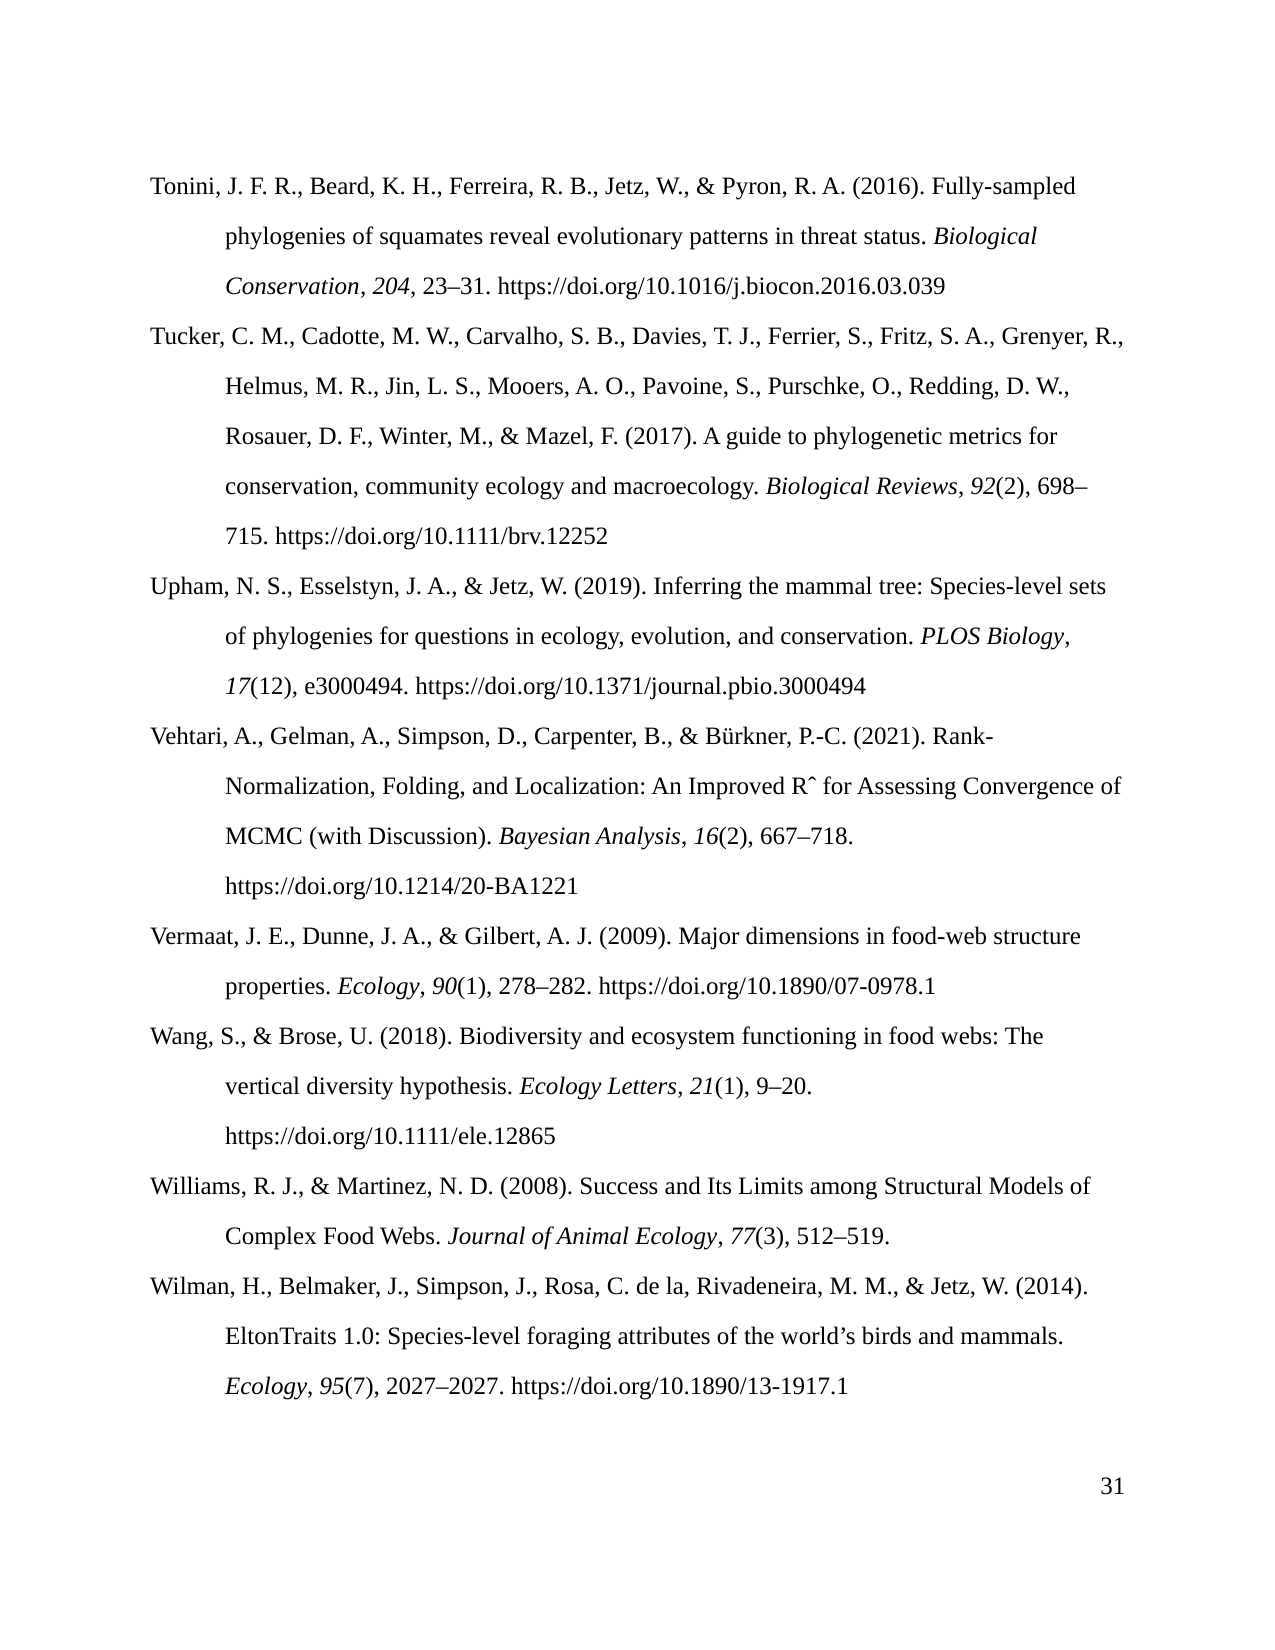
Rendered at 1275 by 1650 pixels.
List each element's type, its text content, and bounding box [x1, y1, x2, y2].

text Tucker, C. M., Cadotte, M. W., Carvalho, S. B., Davies, T. J., Ferrier, S., Fritz, S. A., Grenyer, R., Helmus, M. R., Jin, L. S., Mooers, A. O., Pavoine, S., Purschke, O., Redding, D. W., Rosauer, D. F., Winter, M., & Mazel, F. (2017). A guide to phylogenetic metrics for conservation, community ecology and macroecology. Biological Reviews, 92(2), 698–715. https://doi.org/10.1111/brv.12252 [150, 300, 1125, 550]
text Wang, S., & Brose, U. (2018). Biodiversity and ecosystem functioning in food webs: The vertical diversity hypothesis. Ecology Letters, 21(1), 9–20. https://doi.org/10.1111/ele.12865 [150, 1000, 1125, 1150]
text Wilman, H., Belmaker, J., Simpson, J., Rosa, C. de la, Rivadeneira, M. M., & Jetz, W. (2014). EltonTraits 1.0: Species-level foraging attributes of the world’s birds and mammals. Ecology, 95(7), 2027–2027. https://doi.org/10.1890/13-1917.1 [150, 1250, 1125, 1400]
text Williams, R. J., & Martinez, N. D. (2008). Success and Its Limits among Structural Models of Complex Food Webs. Journal of Animal Ecology, 77(3), 512–519. [150, 1150, 1125, 1250]
text Tonini, J. F. R., Beard, K. H., Ferreira, R. B., Jetz, W., & Pyron, R. A. (2016). Fully-sampled phylogenies of squamates reveal evolutionary patterns in threat status. Biological Conservation, 204, 23–31. https://doi.org/10.1016/j.biocon.2016.03.039 [150, 150, 1125, 300]
text Vermaat, J. E., Dunne, J. A., & Gilbert, A. J. (2009). Major dimensions in food-web structure properties. Ecology, 90(1), 278–282. https://doi.org/10.1890/07-0978.1 [150, 900, 1125, 1000]
text Upham, N. S., Esselstyn, J. A., & Jetz, W. (2019). Inferring the mammal tree: Species-level sets of phylogenies for questions in ecology, evolution, and conservation. PLOS Biology, 17(12), e3000494. https://doi.org/10.1371/journal.pbio.3000494 [150, 550, 1125, 700]
text Vehtari, A., Gelman, A., Simpson, D., Carpenter, B., & Bürkner, P.-C. (2021). Rank-Normalization, Folding, and Localization: An Improved Rˆ for Assessing Convergence of MCMC (with Discussion). Bayesian Analysis, 16(2), 667–718. https://doi.org/10.1214/20-BA1221 [150, 700, 1125, 900]
